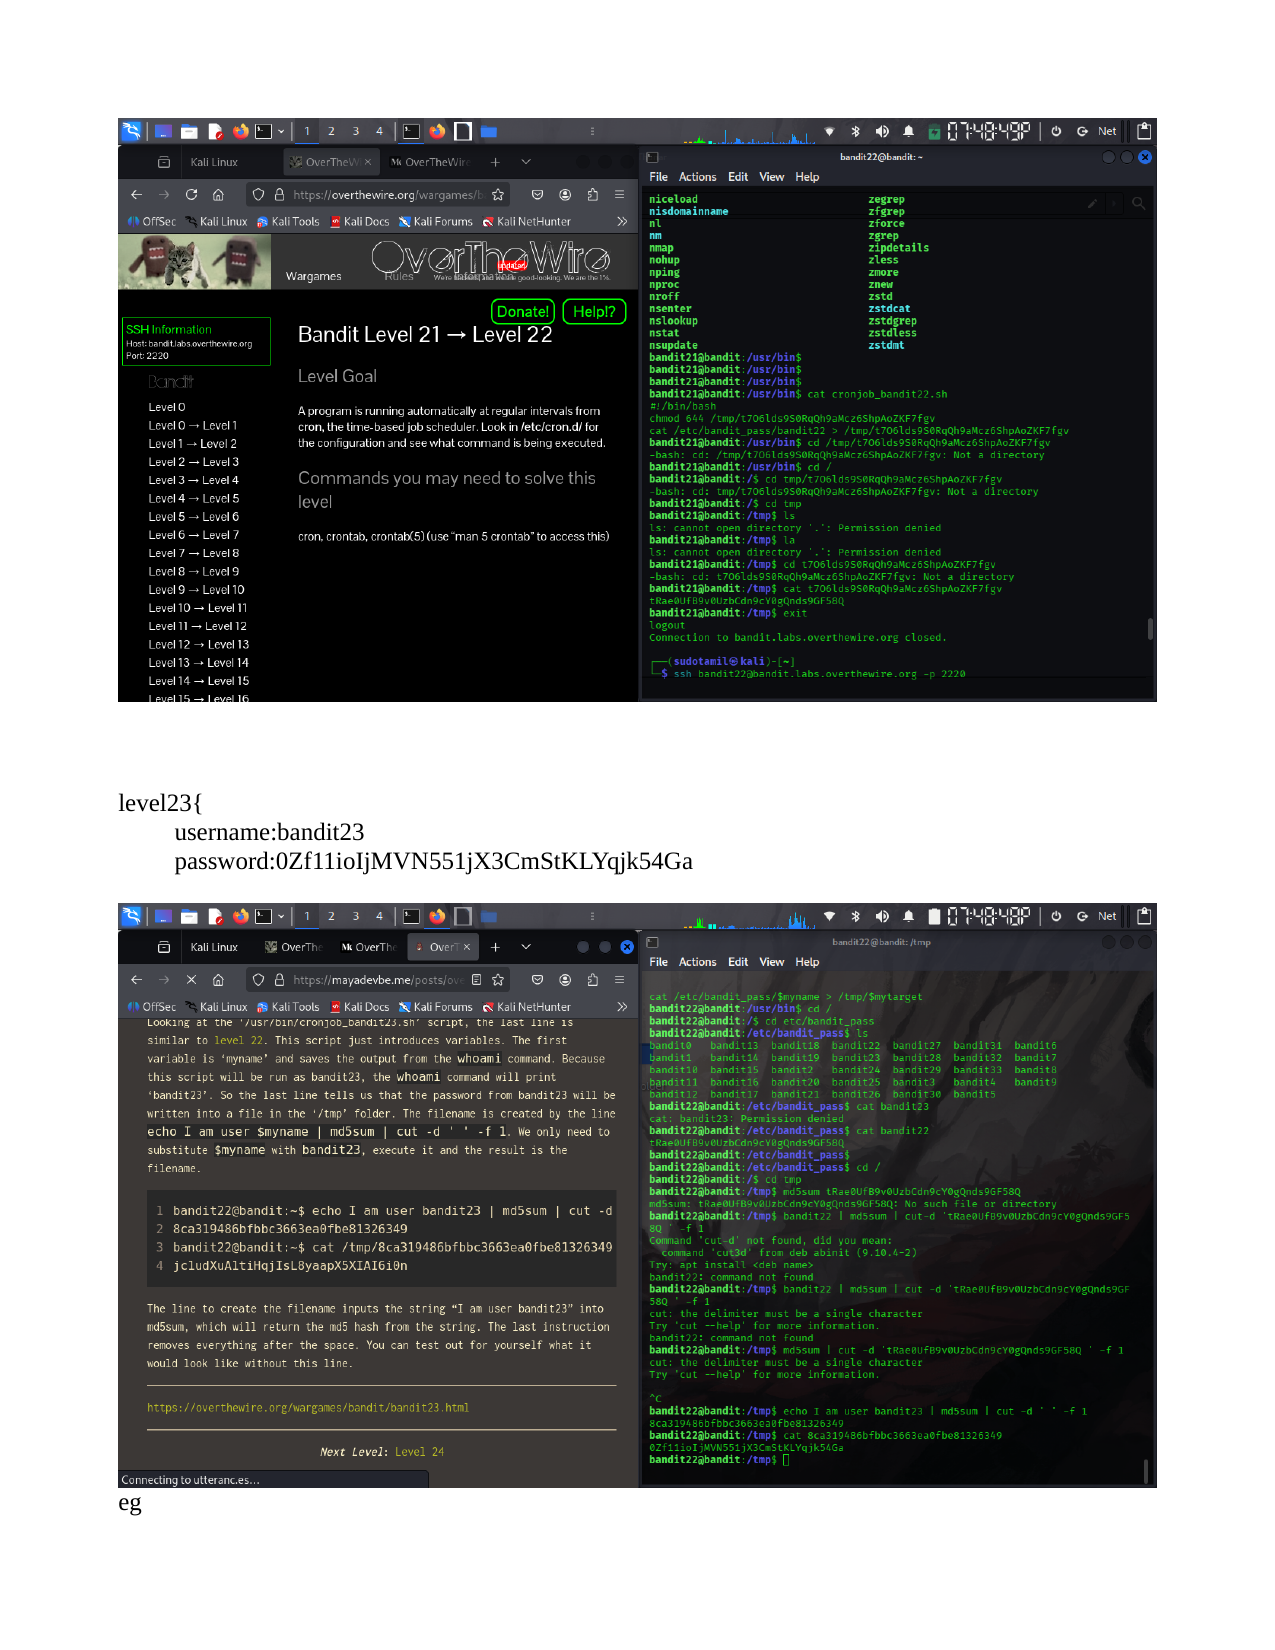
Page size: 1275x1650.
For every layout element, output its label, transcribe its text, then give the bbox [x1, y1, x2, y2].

text password:0Zf11ioIjMVN551jX3CmStKLYqjk54Ga [118, 846, 1157, 874]
picture [118, 118, 1157, 702]
text username:bandit23 [118, 817, 1157, 846]
text level23{ [118, 788, 1157, 817]
text eg [118, 1488, 1157, 1516]
picture [118, 903, 1157, 1488]
